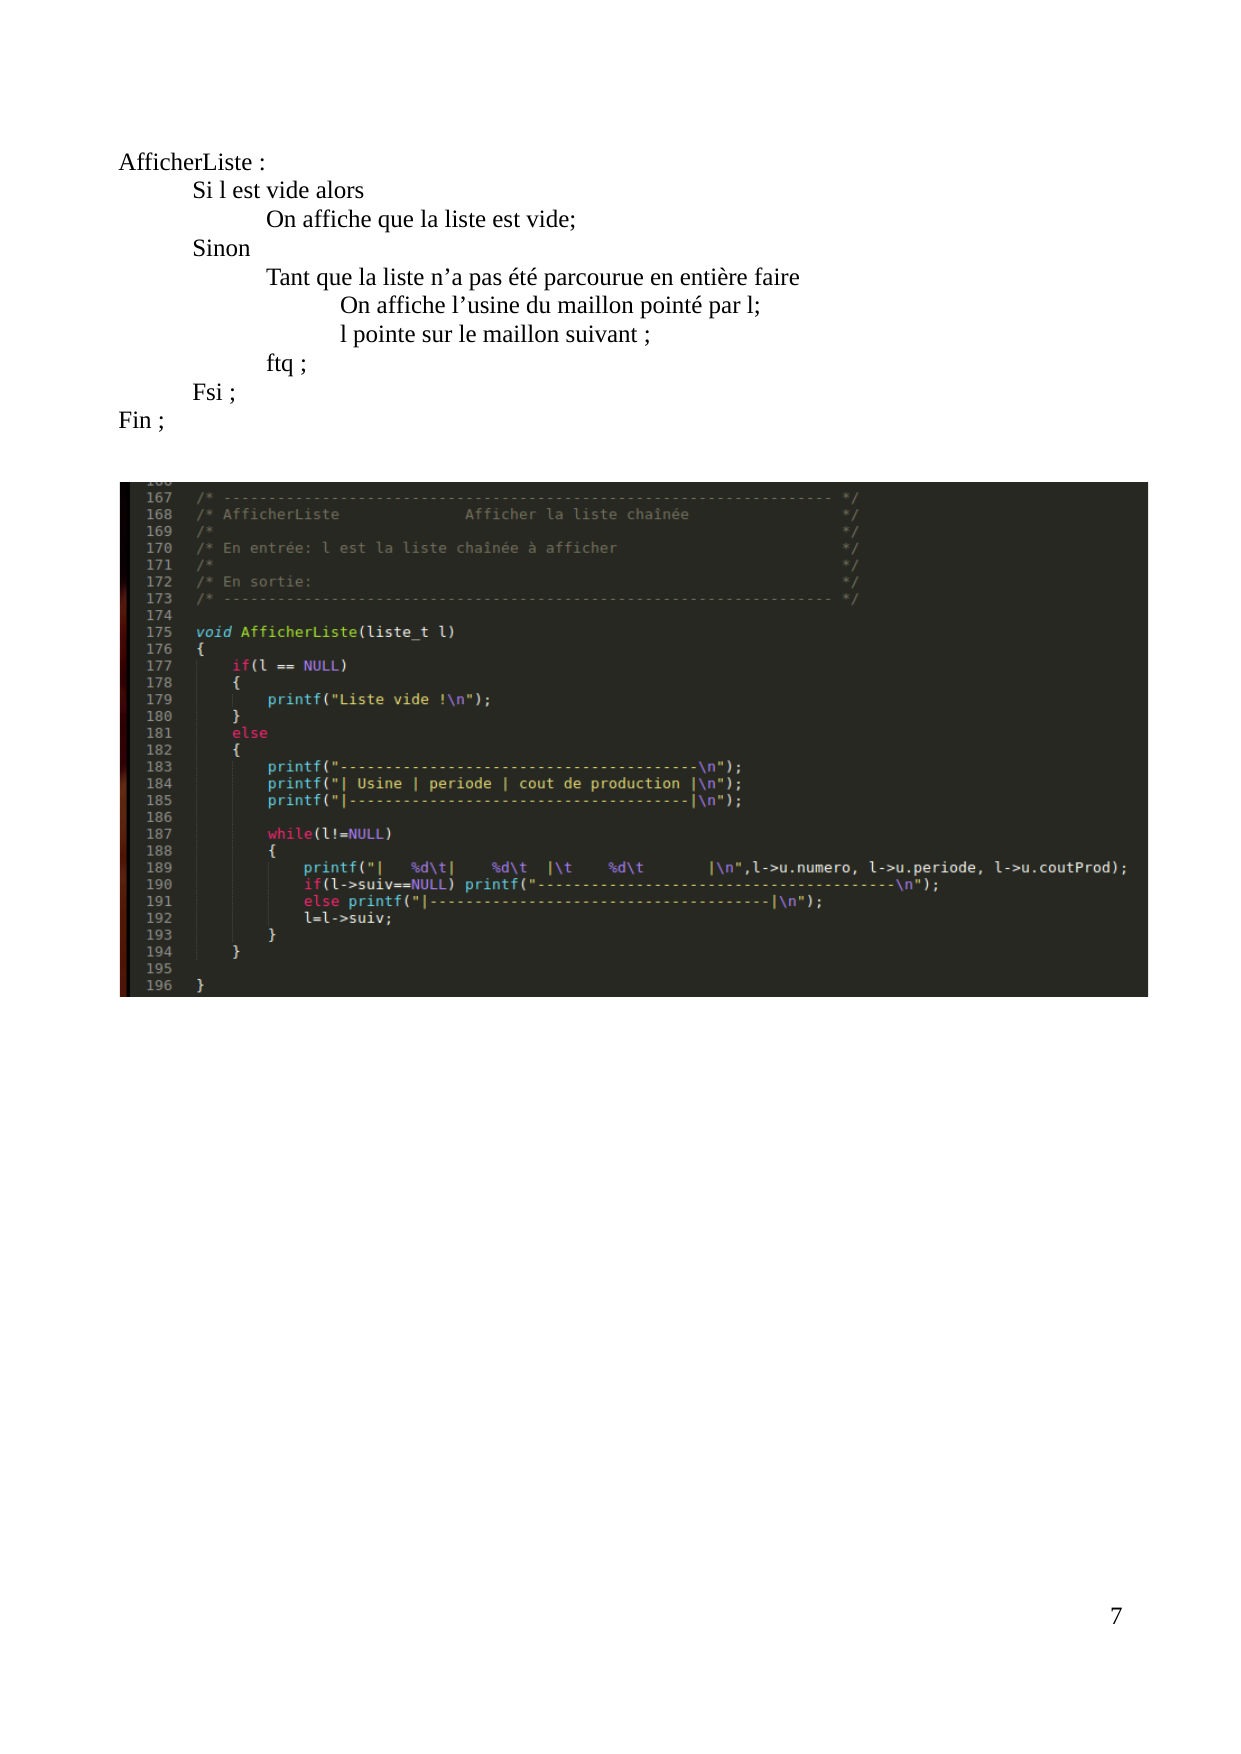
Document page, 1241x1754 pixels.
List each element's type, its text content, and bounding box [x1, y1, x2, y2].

text ftq ; [118, 348, 1122, 377]
text Si l est vide alors [118, 176, 1122, 204]
text Fsi ; [118, 377, 1122, 406]
text Tant que la liste n’a pas été parcourue en entière faire [118, 262, 1122, 291]
text 7 [118, 1601, 1122, 1629]
text Sinon [118, 233, 1122, 262]
text On affiche que la liste est vide; [118, 204, 1122, 233]
text On affiche l’usine du maillon pointé par l; [118, 291, 1122, 319]
text l pointe sur le maillon suivant ; [118, 319, 1122, 348]
text AfficherListe : [118, 147, 1122, 176]
picture [716, 482, 936, 997]
text Fin ; [118, 406, 1122, 434]
